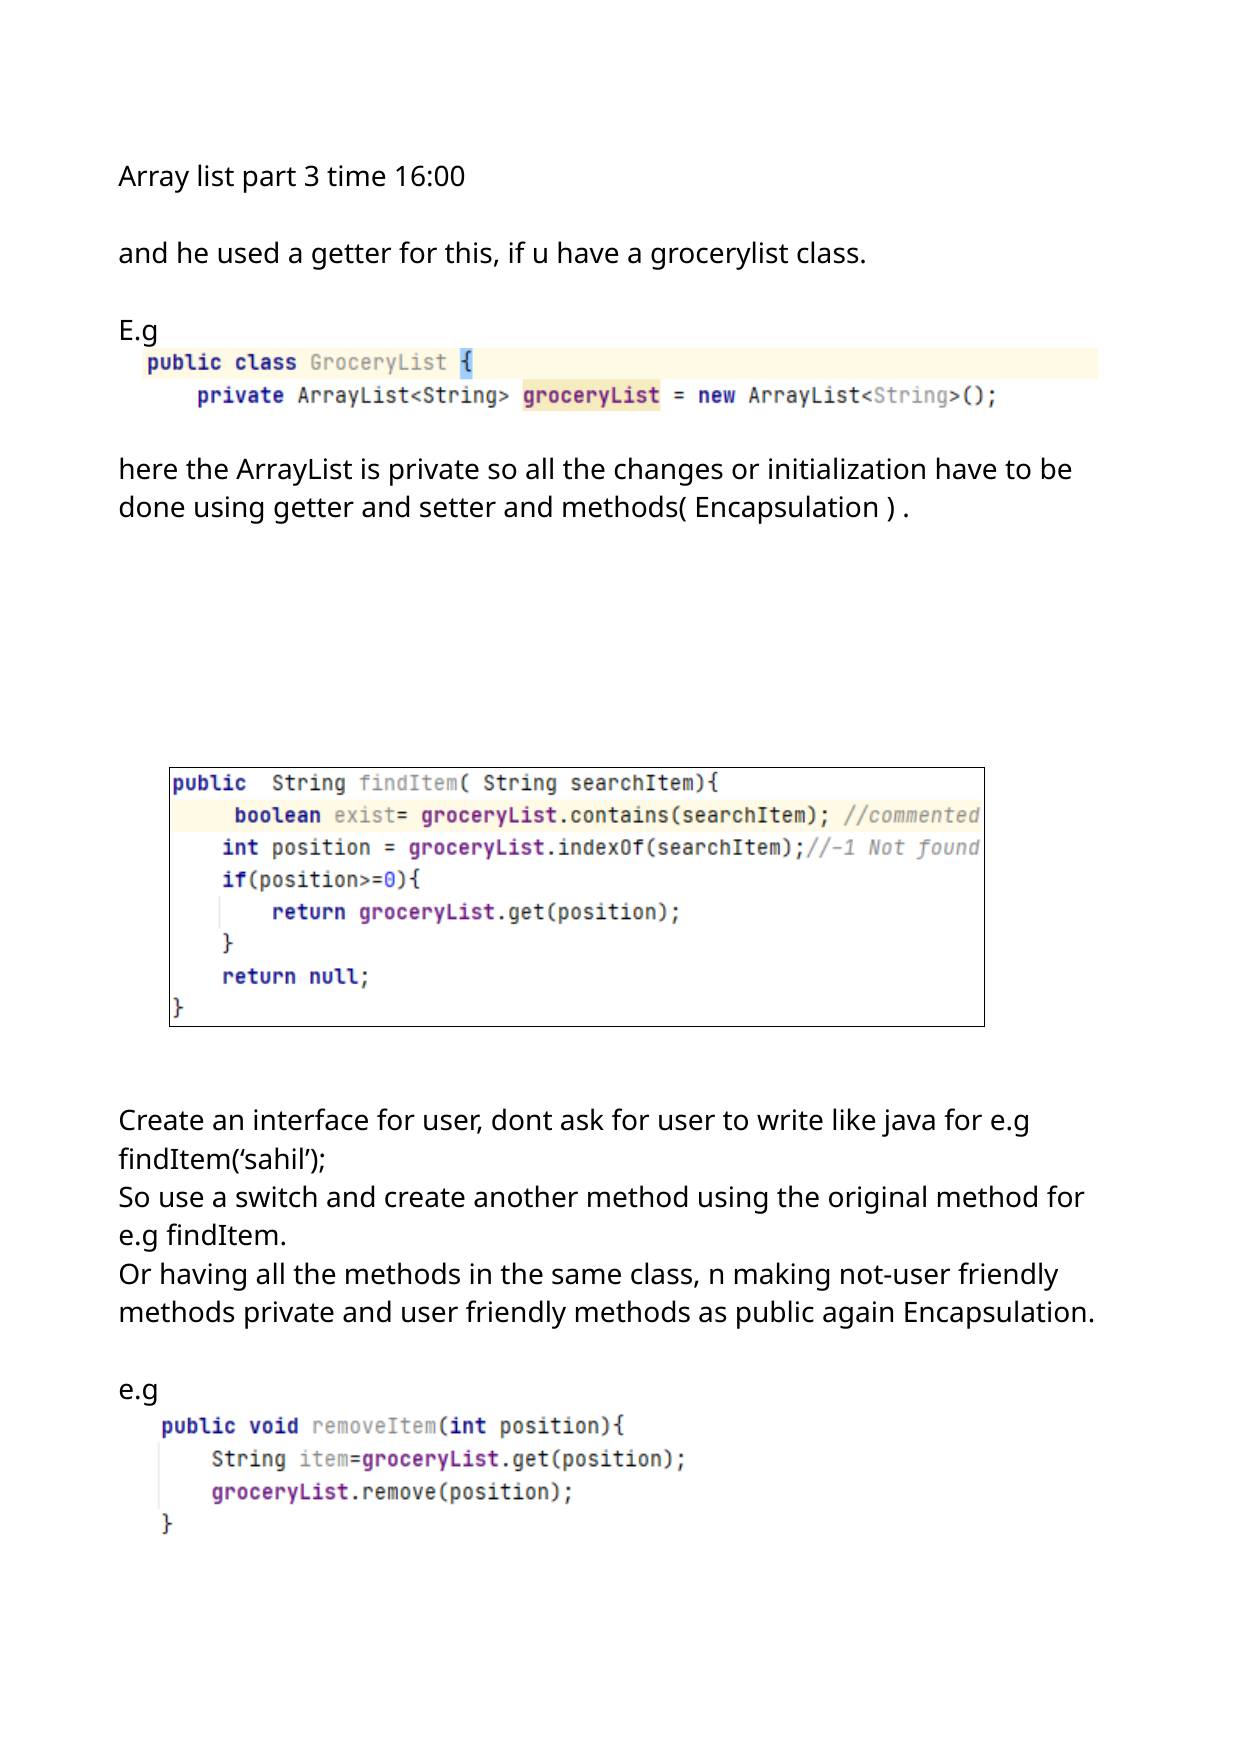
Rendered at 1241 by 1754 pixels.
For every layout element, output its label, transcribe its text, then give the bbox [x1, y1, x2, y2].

picture [142, 348, 1099, 411]
text here the ArrayList is private so all the changes or initialization have to be done using getter and setter and methods( Encapsulation ) . [118, 449, 1122, 526]
text and he used a getter for this, if u have a grocerylist class. [118, 233, 1122, 271]
text Or having all the methods in the same class, n making not-user friendly methods private and user friendly methods as public again Encapsulation. [118, 1254, 1122, 1331]
text Create an interface for user, dont ask for user to write like java for e.g findItem(‘sahil’); [118, 1101, 1122, 1177]
text e.g [118, 1369, 1122, 1407]
text E.g [118, 310, 1122, 348]
picture [171, 770, 982, 1024]
text Array list part 3 time 16:00 [118, 156, 1122, 195]
picture [138, 1407, 752, 1542]
text So use a switch and create another method using the original method for e.g findItem. [118, 1177, 1122, 1254]
